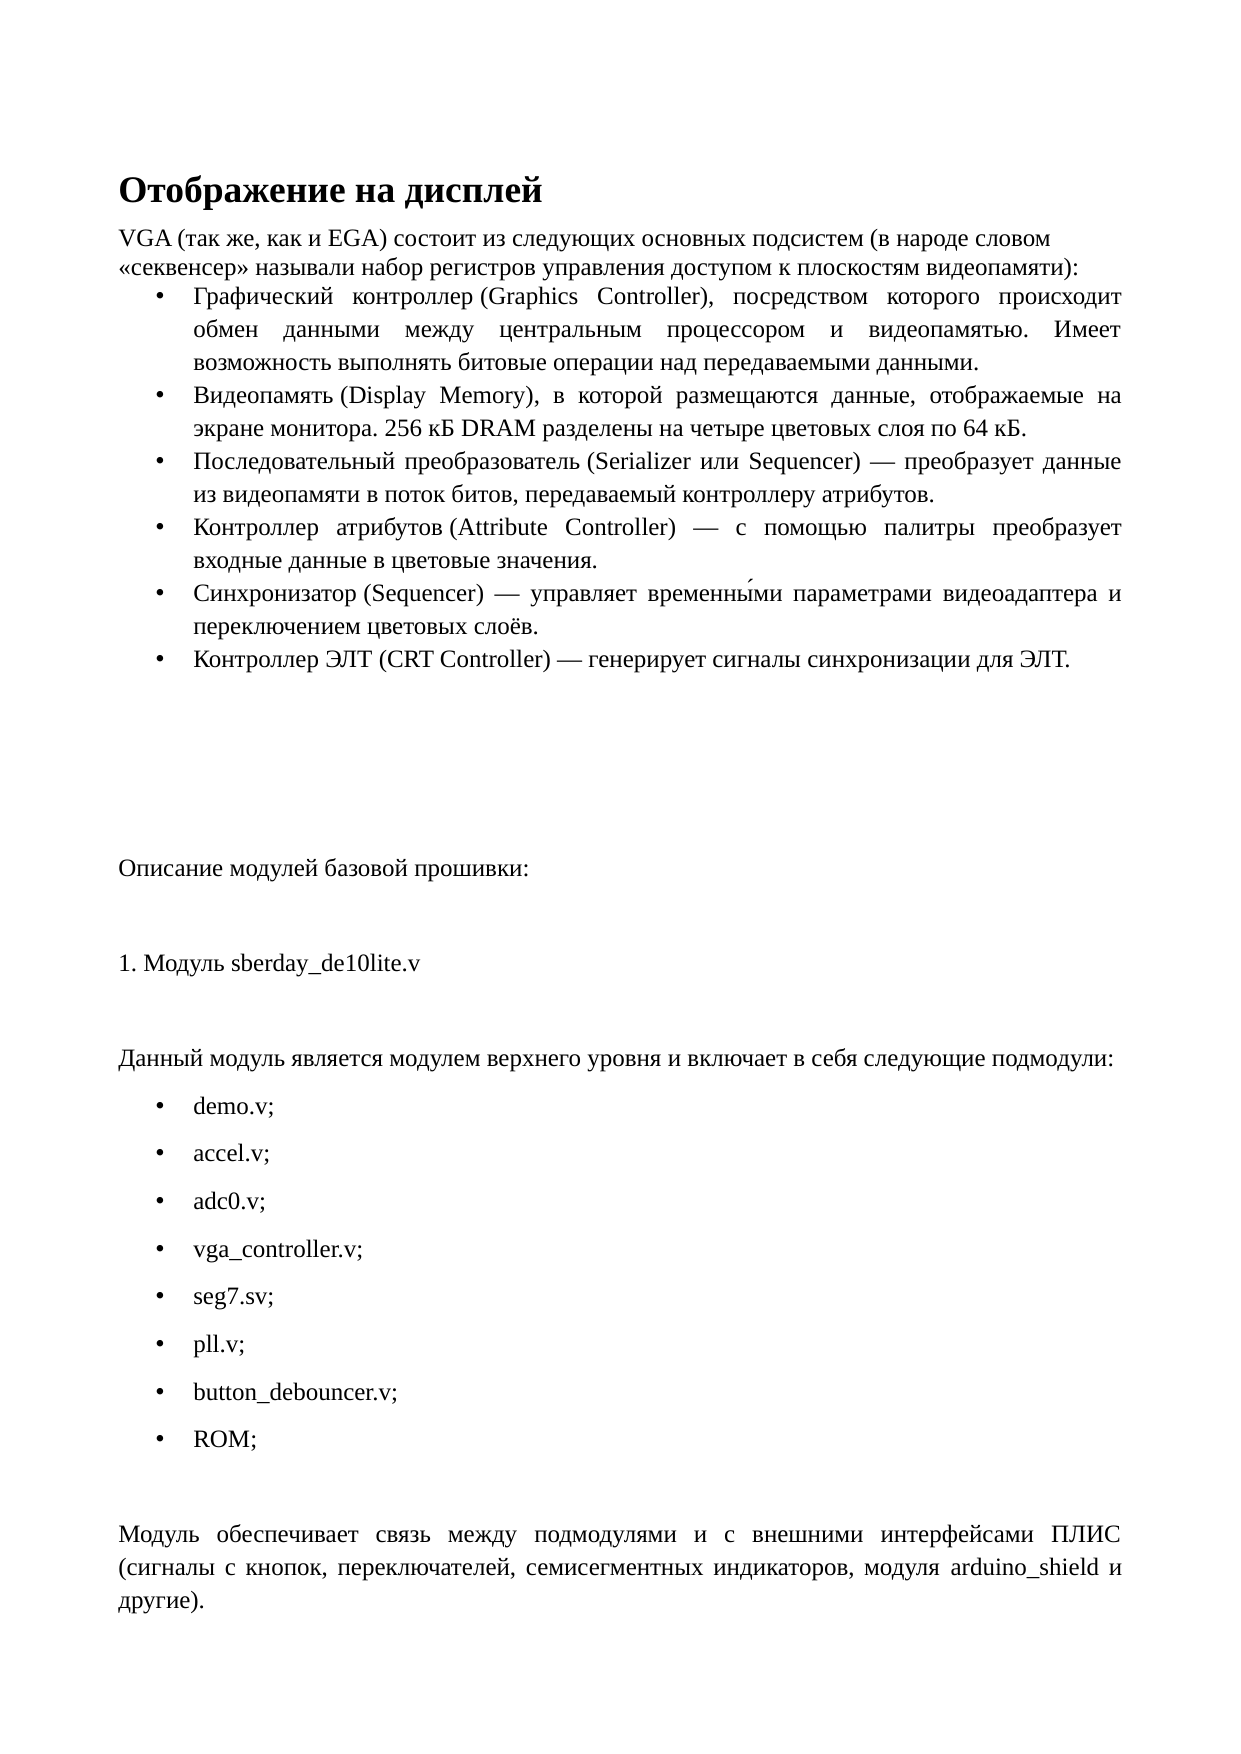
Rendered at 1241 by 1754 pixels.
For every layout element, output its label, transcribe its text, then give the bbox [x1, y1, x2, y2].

subtitle Отображение на дисплей [118, 168, 1122, 211]
list demo.v; [156, 1091, 1122, 1120]
list Видеопамять (Display Memory), в которой размещаются данные, отображаемые на экране монитора. 256 кБ DRAM разделены на четыре цветовых слоя по 64 кБ. [156, 380, 1122, 442]
text Данный модуль является модулем верхнего уровня и включает в себя следующие подмодули: [118, 1043, 1122, 1072]
list vga_controller.v; [156, 1234, 1122, 1262]
list button_debouncer.v; [156, 1377, 1122, 1405]
list Синхронизатор (Sequencer) — управляет временны́ми параметрами видеоадаптера и переключением цветовых слоёв. [156, 578, 1122, 640]
list Контроллер атрибутов (Attribute Controller) — с помощью палитры преобразует входные данные в цветовые значения. [156, 512, 1122, 574]
list Контроллер ЭЛТ (CRT Controller) — генерирует сигналы синхронизации для ЭЛТ. [156, 644, 1122, 673]
list seg7.sv; [156, 1281, 1122, 1310]
list adc0.v; [156, 1186, 1122, 1215]
list accel.v; [156, 1138, 1122, 1167]
text 1. Модуль sberday_de10lite.v [118, 948, 1122, 977]
text Модуль обеспечивает связь между подмодулями и с внешними интерфейсами ПЛИС (сигналы с кнопок, переключателей, семисегментных индикаторов, модуля arduino_shield и другие). [118, 1519, 1122, 1614]
list ROM; [156, 1424, 1122, 1453]
list pll.v; [156, 1329, 1122, 1358]
text VGA (так же, как и EGA) состоит из следующих основных подсистем (в народе словом «секвенсер» называли набор регистров управления доступом к плоскостям видеопамяти): [118, 223, 1122, 281]
list Последовательный преобразователь (Serializer или Sequencer) — преобразует данные из видеопамяти в поток битов, передаваемый контроллеру атрибутов. [156, 446, 1122, 508]
list Графический контроллер (Graphics Controller), посредством которого происходит обмен данными между центральным процессором и видеопамятью. Имеет возможность выполнять битовые операции над передаваемыми данными. [156, 281, 1122, 376]
text Описание модулей базовой прошивки: [118, 853, 1122, 882]
